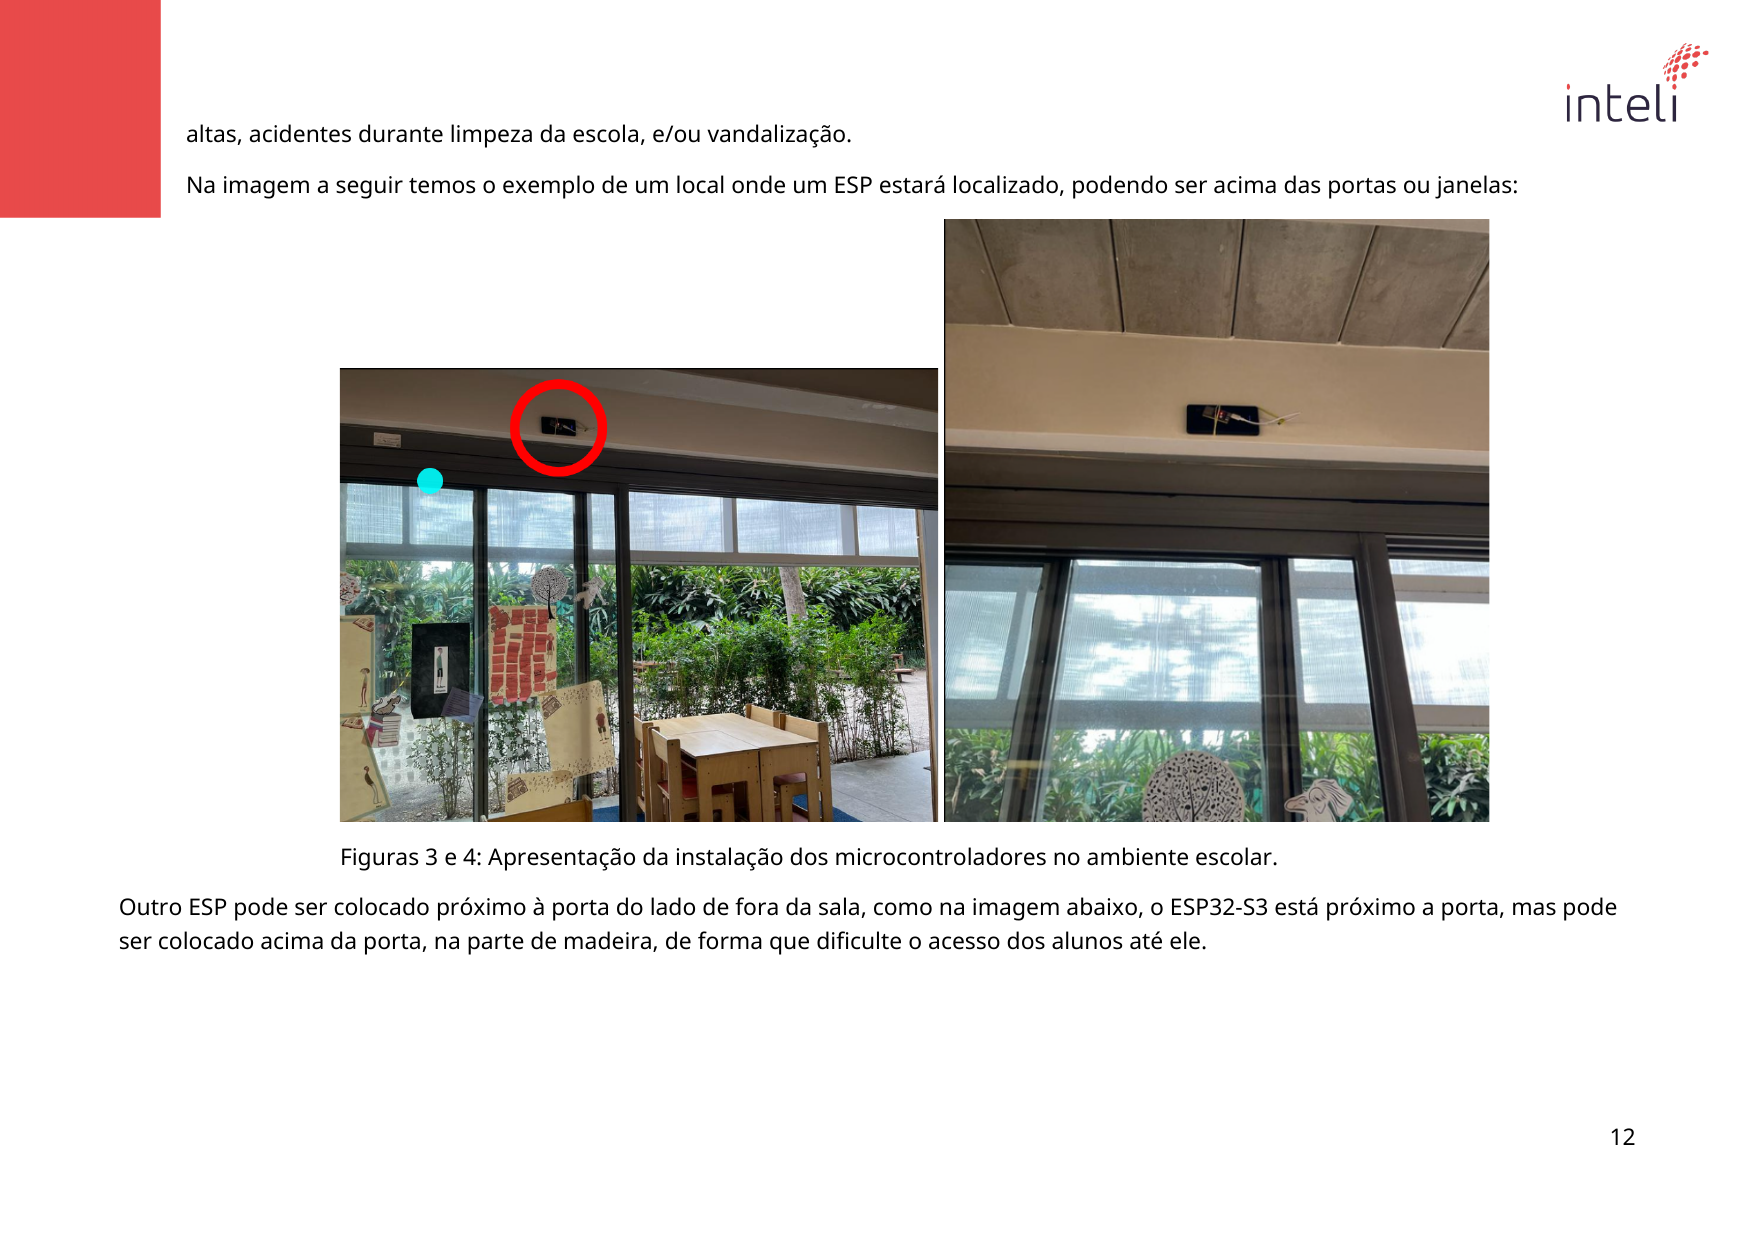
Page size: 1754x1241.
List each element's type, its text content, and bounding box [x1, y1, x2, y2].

text Figuras 3 e 4: Apresentação da instalação dos microcontroladores no ambiente escolar. [118, 841, 1636, 872]
text altas, acidentes durante limpeza da escola, e/ou vandalização. [118, 118, 1636, 150]
picture [1566, 43, 1709, 122]
picture [0, 0, 161, 218]
text Outro ESP pode ser colocado próximo à porta do lado de fora da sala, como na imagem abaixo, o ESP32-S3 está próximo a porta, mas pode ser colocado acima da porta, na parte de madeira, de forma que dificulte o acesso dos alunos até ele. [118, 891, 1636, 956]
picture [339, 368, 939, 822]
picture [944, 219, 1490, 822]
text Na imagem a seguir temos o exemplo de um local onde um ESP estará localizado, podendo ser acima das portas ou janelas: [118, 169, 1636, 200]
